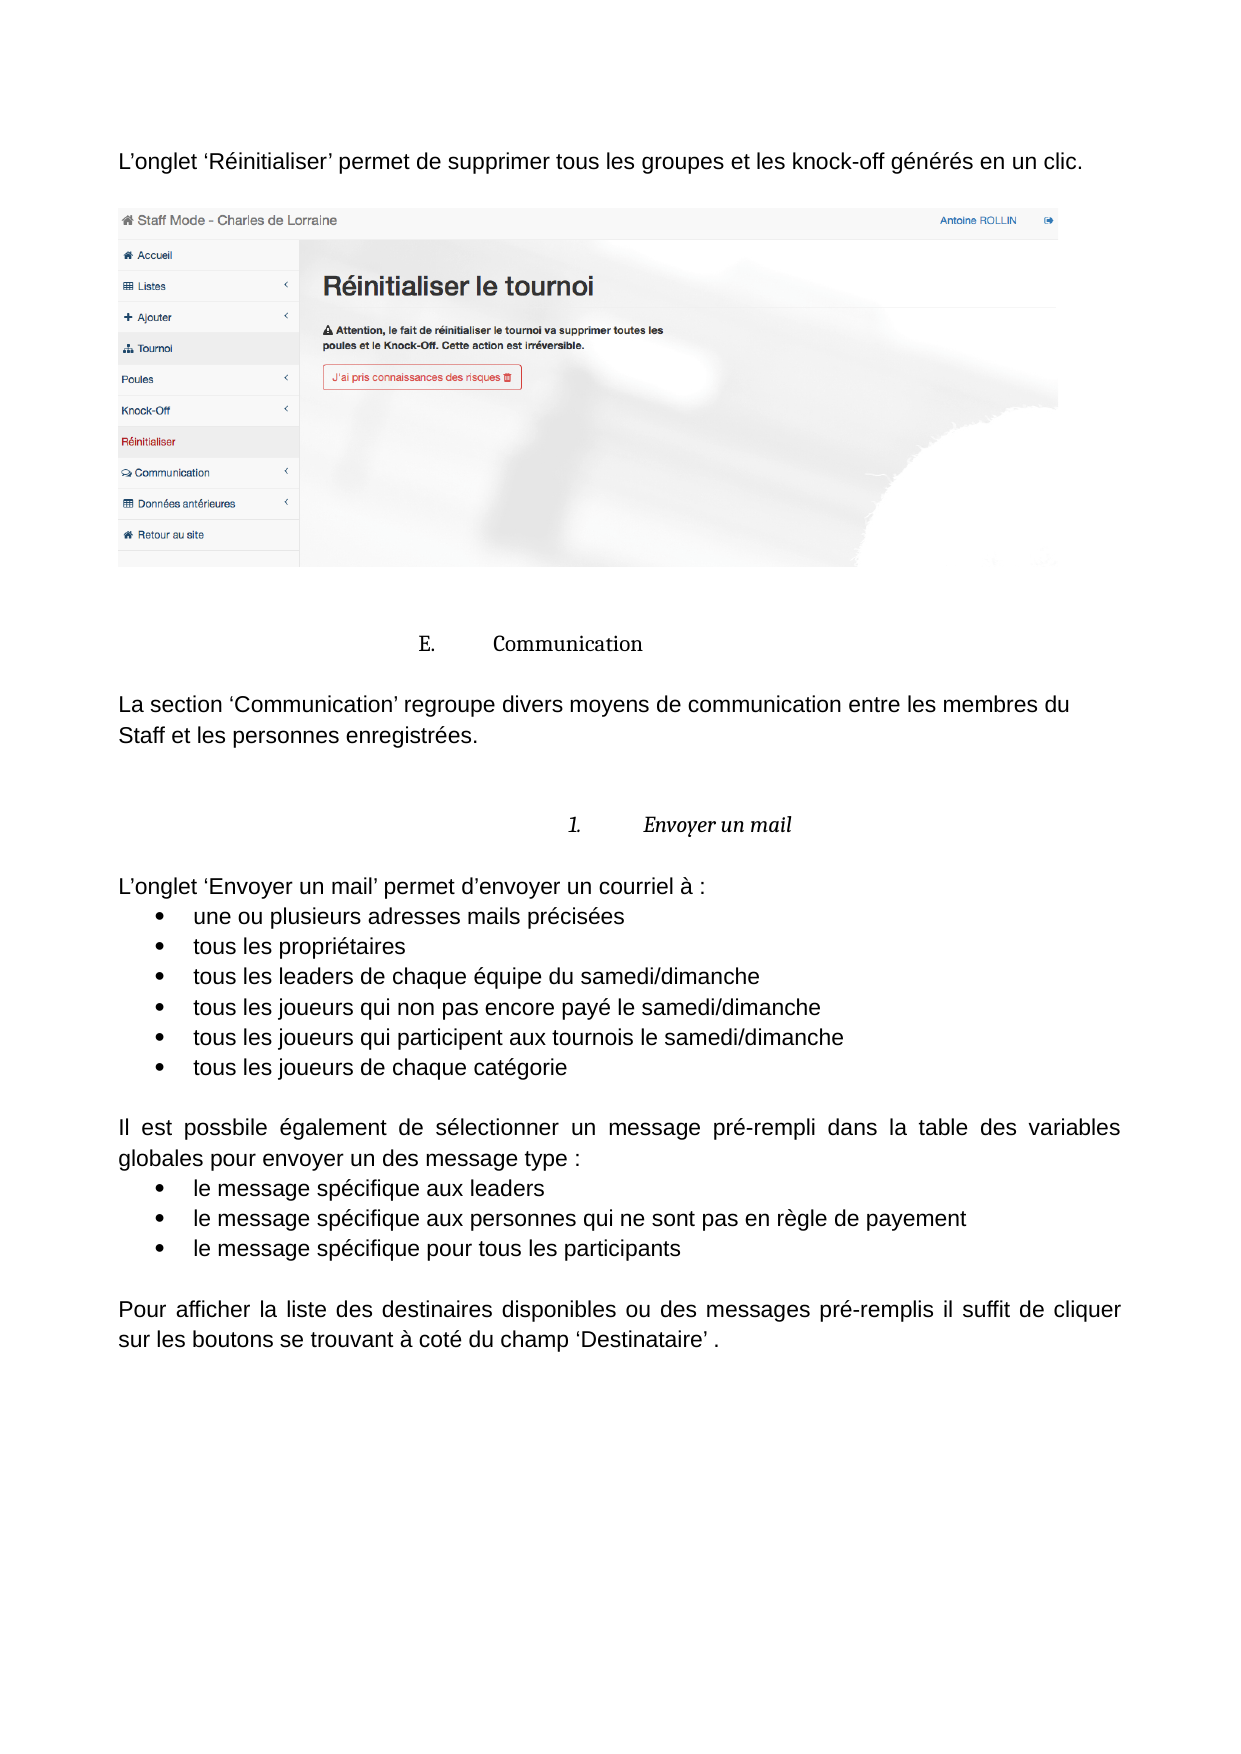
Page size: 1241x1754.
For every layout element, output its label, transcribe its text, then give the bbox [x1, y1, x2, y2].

picture [118, 208, 1059, 567]
text Pour afficher la liste des destinaires disponibles ou des messages pré-remplis il suffit de cliquer sur les boutons se trouvant à coté du champ ‘Destinataire’ . [118, 1296, 1122, 1352]
text L’onglet ‘Envoyer un mail’ permet d’envoyer un courriel à : [118, 873, 1122, 899]
list une ou plusieurs adresses mails précisées [156, 903, 1122, 929]
list le message spécifique aux personnes qui ne sont pas en règle de payement [156, 1205, 1122, 1231]
text L’onglet ‘Réinitialiser’ permet de supprimer tous les groupes et les knock-off générés en un clic. [118, 148, 1122, 175]
list tous les joueurs qui non pas encore payé le samedi/dimanche [156, 993, 1122, 1020]
list tous les joueurs de chaque catégorie [156, 1054, 1122, 1080]
list tous les propriétaires [156, 933, 1122, 959]
subtitle Envoyer un mail [381, 812, 1122, 838]
text Il est possbile également de sélectionner un message pré-rempli dans la table des variables globales pour envoyer un des message type : [118, 1114, 1122, 1171]
text La section ‘Communication’ regroupe divers moyens de communication entre les membres du Staff et les personnes enregistrées. [118, 691, 1122, 748]
list tous les joueurs qui participent aux tournois le samedi/dimanche [156, 1024, 1122, 1050]
list tous les leaders de chaque équipe du samedi/dimanche [156, 963, 1122, 989]
list le message spécifique pour tous les participants [156, 1235, 1122, 1261]
subtitle Communication [306, 631, 1122, 657]
list le message spécifique aux leaders [156, 1175, 1122, 1201]
